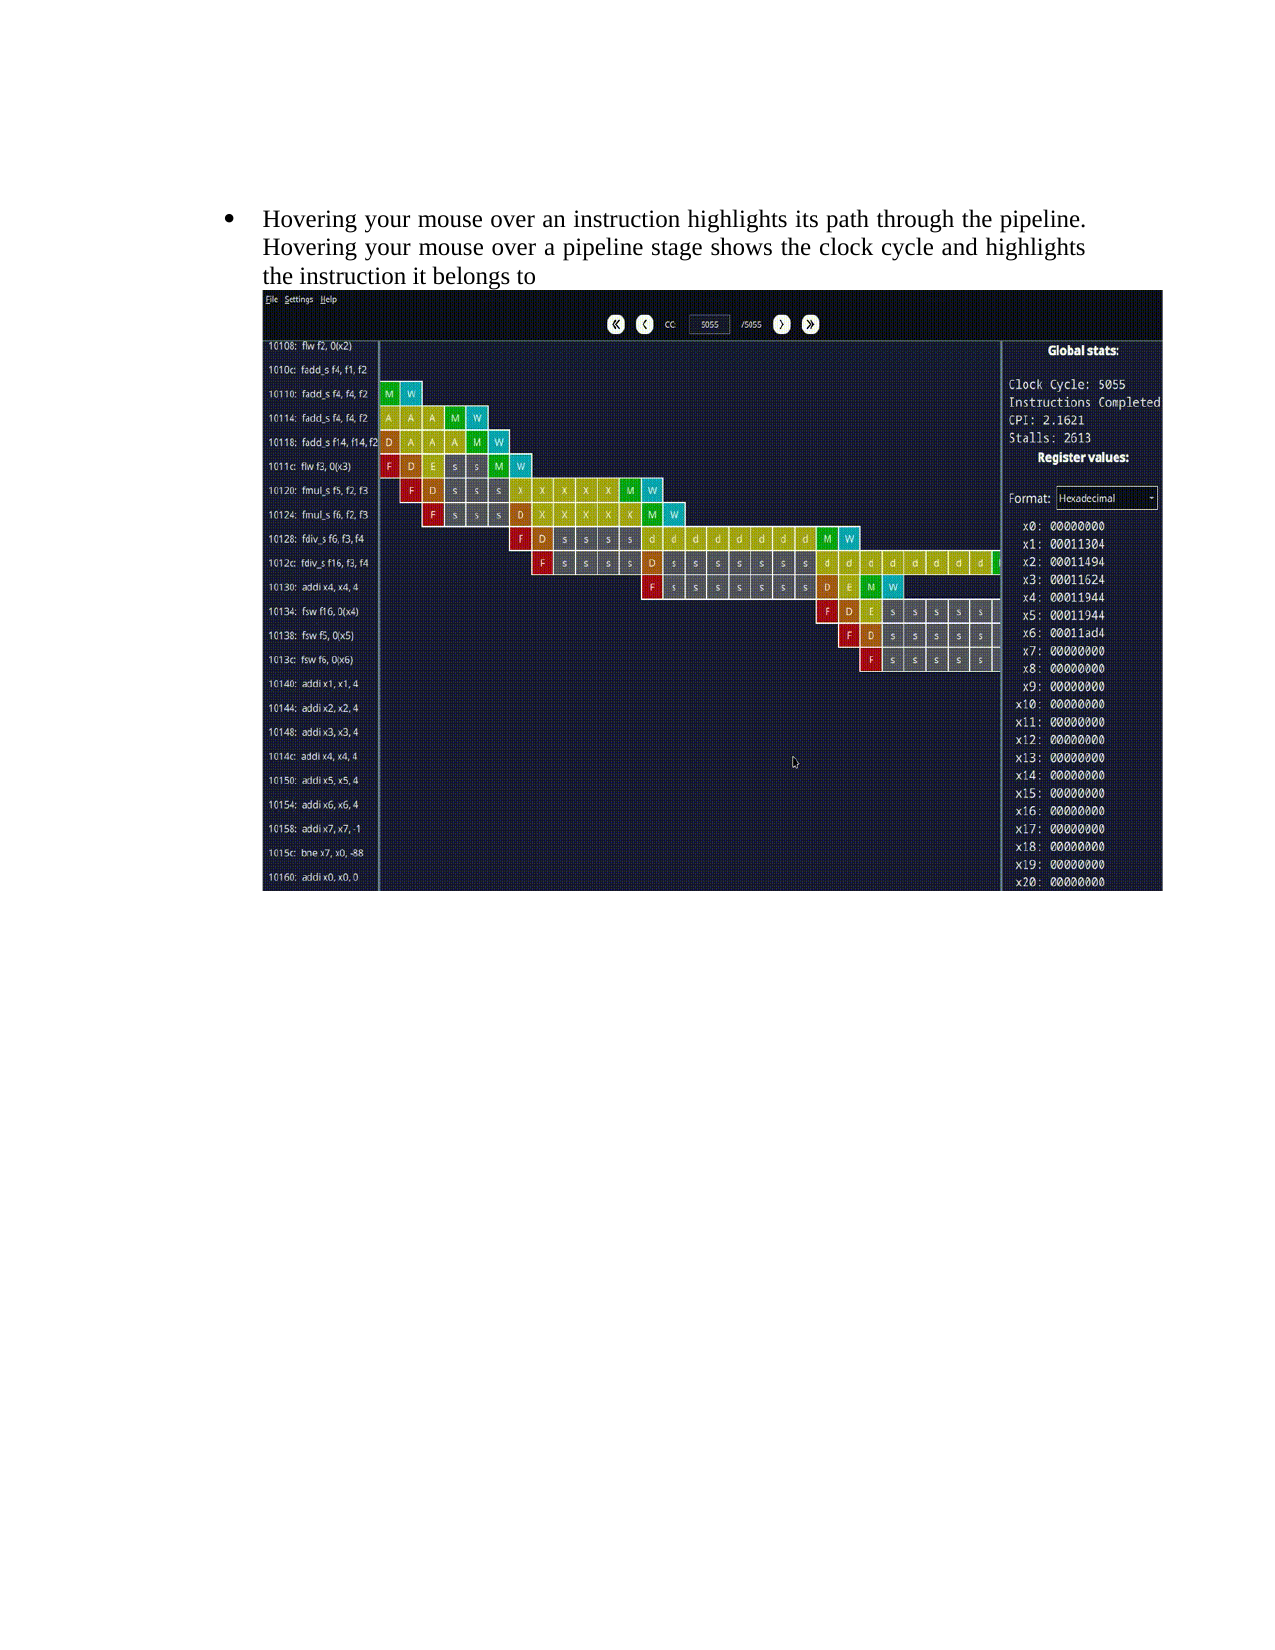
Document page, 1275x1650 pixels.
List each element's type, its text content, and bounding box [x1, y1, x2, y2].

picture [262, 290, 1163, 891]
list Hovering your mouse over an instruction highlights its path through the pipeline. Hovering your mouse over a pipeline stage shows the clock cycle and highlights the instruction it belongs to [225, 204, 1087, 290]
